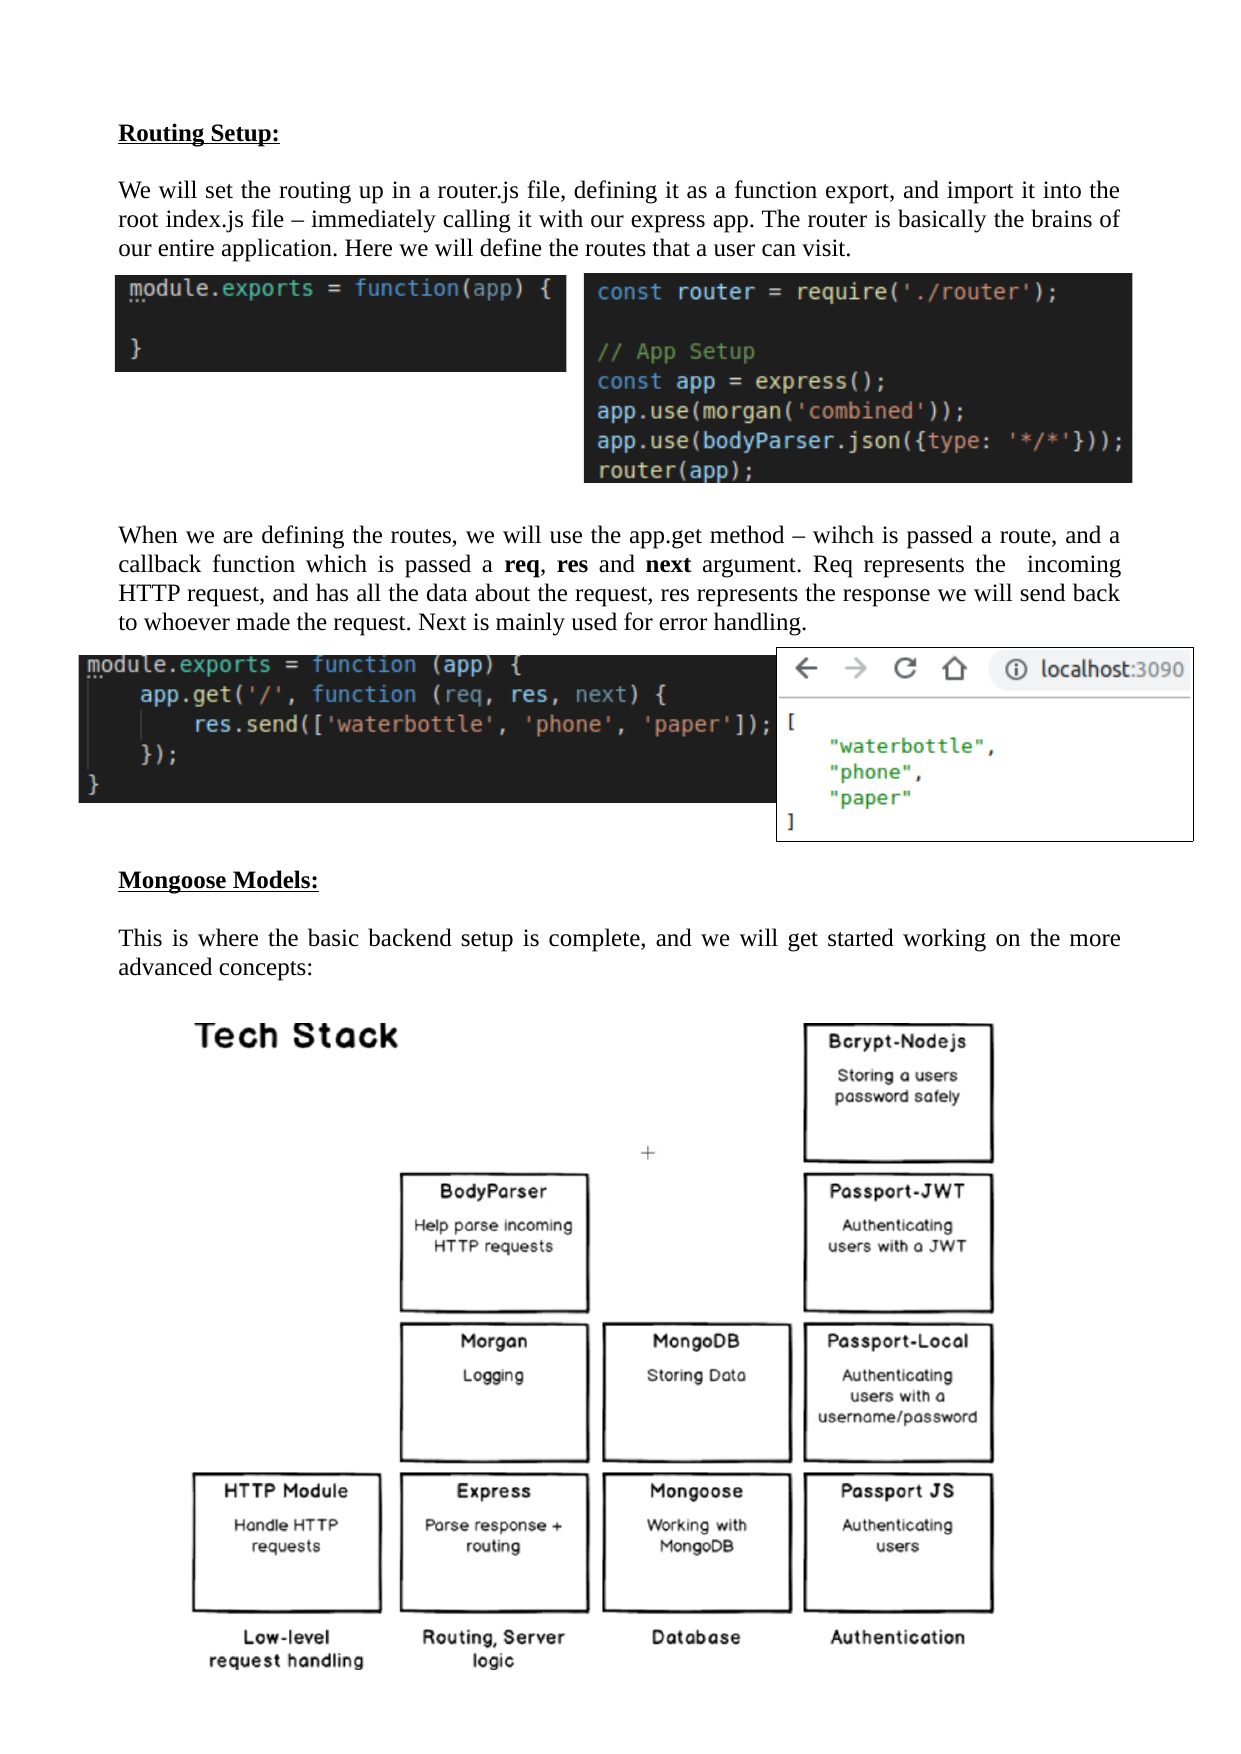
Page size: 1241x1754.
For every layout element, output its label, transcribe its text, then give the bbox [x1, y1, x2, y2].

text We will set the routing up in a router.js file, defining it as a function export, and import it into the root index.js file – immediately calling it with our express app. The router is basically the brains of our entire application. Here we will define the routes that a user can visit. [118, 176, 1122, 262]
picture [189, 1023, 995, 1670]
picture [779, 650, 1191, 838]
text Mongoose Models: [118, 866, 1122, 894]
text Routing Setup: [118, 118, 1122, 147]
text When we are defining the routes, we will use the app.get method – wihch is passed a route, and a callback function which is passed a req, res and next argument. Req represents the incoming HTTP request, and has all the data about the request, res represents the response we will send back to whoever made the request. Next is mainly used for error handling. [118, 521, 1122, 636]
picture [114, 275, 567, 372]
text This is where the basic backend setup is complete, and we will get started working on the more advanced concepts: [118, 923, 1122, 981]
picture [78, 655, 776, 803]
picture [583, 273, 1133, 483]
